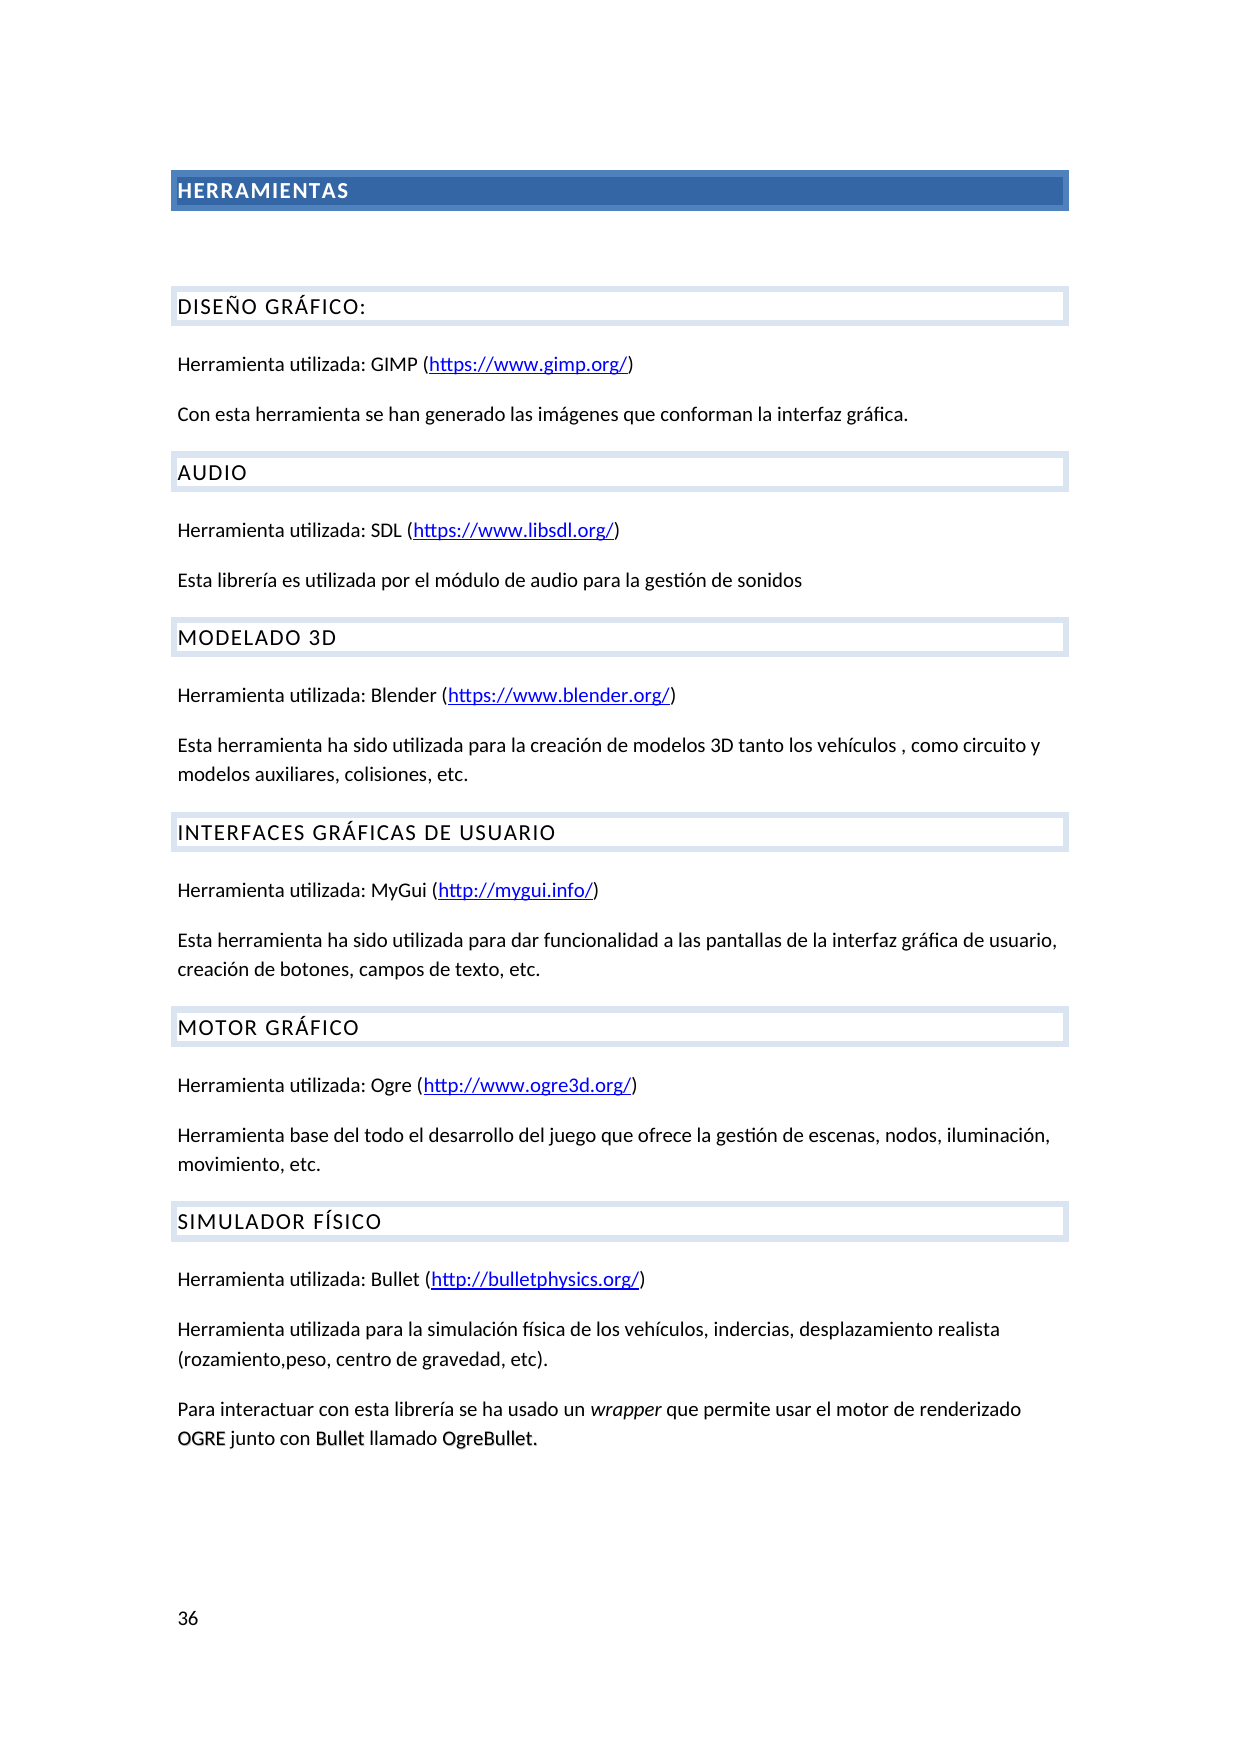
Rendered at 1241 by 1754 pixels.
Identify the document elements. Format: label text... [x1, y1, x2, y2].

subtitle Simulador Físico [177, 1207, 1063, 1235]
text Herramienta utilizada: SDL (https://www.libsdl.org/) [177, 517, 1063, 542]
text Herramienta base del todo el desarrollo del juego que ofrece la gestión de escenas, nodos, iluminación, movimiento, etc. [177, 1122, 1063, 1176]
text Herramienta utilizada para la simulación física de los vehículos, indercias, desplazamiento realista (rozamiento,peso, centro de gravedad, etc). [177, 1317, 1063, 1371]
text Herramienta utilizada: GIMP (https://www.gimp.org/) [177, 351, 1063, 377]
text Herramienta utilizada: Ogre (http://www.ogre3d.org/) [177, 1072, 1063, 1097]
text Herramienta utilizada: Blender (https://www.blender.org/) [177, 682, 1063, 708]
subtitle Interfaces Gráficas de Usuario [177, 818, 1063, 846]
subtitle Motor Gráfico [177, 1013, 1063, 1041]
text Con esta herramienta se han generado las imágenes que conforman la interfaz gráfica. [177, 401, 1063, 427]
text Para interactuar con esta librería se ha usado un wrapper que permite usar el motor de renderizado OGRE junto con Bullet llamado OgreBullet. [177, 1396, 1063, 1450]
text Esta herramienta ha sido utilizada para dar funcionalidad a las pantallas de la interfaz gráfica de usuario, creación de botones, campos de texto, etc. [177, 927, 1063, 982]
subtitle Diseño Gráfico: [177, 292, 1063, 320]
text Esta librería es utilizada por el módulo de audio para la gestión de sonidos [177, 567, 1063, 592]
text Herramienta utilizada: Bullet (http://bulletphysics.org/) [177, 1267, 1063, 1292]
text Esta herramienta ha sido utilizada para la creación de modelos 3D tanto los vehículos , como circuito y modelos auxiliares, colisiones, etc. [177, 732, 1063, 787]
subtitle HERRAMIENTAS [177, 177, 1063, 205]
subtitle Audio [177, 458, 1063, 486]
text Herramienta utilizada: MyGui (http://mygui.info/) [177, 877, 1063, 903]
subtitle Modelado 3D [177, 623, 1063, 651]
